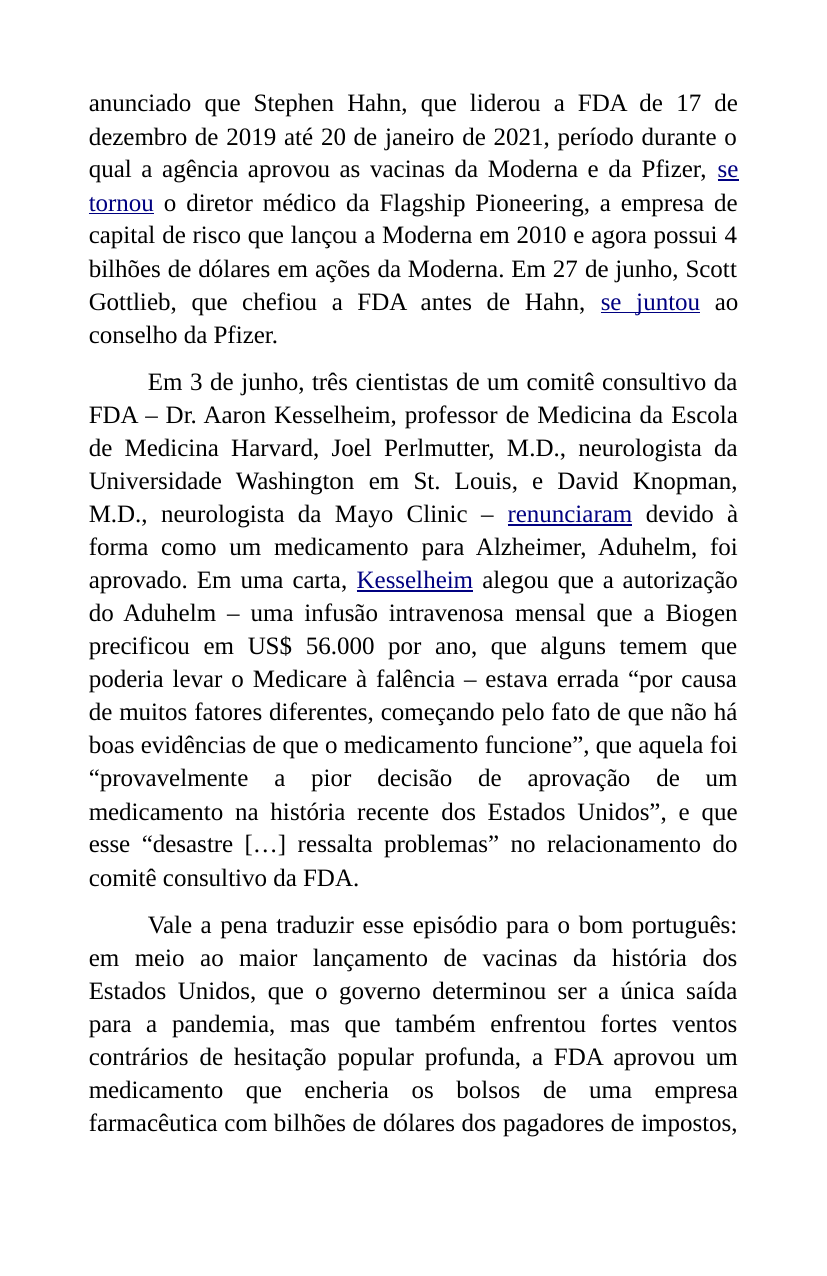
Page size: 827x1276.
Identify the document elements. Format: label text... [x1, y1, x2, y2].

text anunciado que Stephen Hahn, que liderou a FDA de 17 de dezembro de 2019 até 20 de janeiro de 2021, período durante o qual a agência aprovou as vacinas da Moderna e da Pfizer, se tornou o diretor médico da Flagship Pioneering, a empresa de capital de risco que lançou a Moderna em 2010 e agora possui 4 bilhões de dólares em ações da Moderna. Em 27 de junho, Scott Gottlieb, que chefiou a FDA antes de Hahn, se juntou ao conselho da Pfizer. [88, 88, 738, 348]
text Vale a pena traduzir esse episódio para o bom português: em meio ao maior lançamento de vacinas da história dos Estados Unidos, que o governo determinou ser a única saída para a pandemia, mas que também enfrentou fortes ventos contrários de hesitação popular profunda, a FDA aprovou um medicamento que encheria os bolsos de uma empresa farmacêutica com bilhões de dólares dos pagadores de impostos, [88, 910, 738, 1137]
text Em 3 de junho, três cientistas de um comitê consultivo da FDA – Dr. Aaron Kesselheim, professor de Medicina da Escola de Medicina Harvard, Joel Perlmutter, M.D., neurologista da Universidade Washington em St. Louis, e David Knopman, M.D., neurologista da Mayo Clinic – renunciaram devido à forma como um medicamento para Alzheimer, Aduhelm, foi aprovado. Em uma carta, Kesselheim alegou que a autorização do Aduhelm – uma infusão intravenosa mensal que a Biogen precificou em US$ 56.000 por ano, que alguns temem que poderia levar o Medicare à falência – estava errada “por causa de muitos fatores diferentes, começando pelo fato de que não há boas evidências de que o medicamento funcione”, que aquela foi “provavelmente a pior decisão de aprovação de um medicamento na história recente dos Estados Unidos”, e que esse “desastre […] ressalta problemas” no relacionamento do comitê consultivo da FDA. [88, 367, 738, 891]
